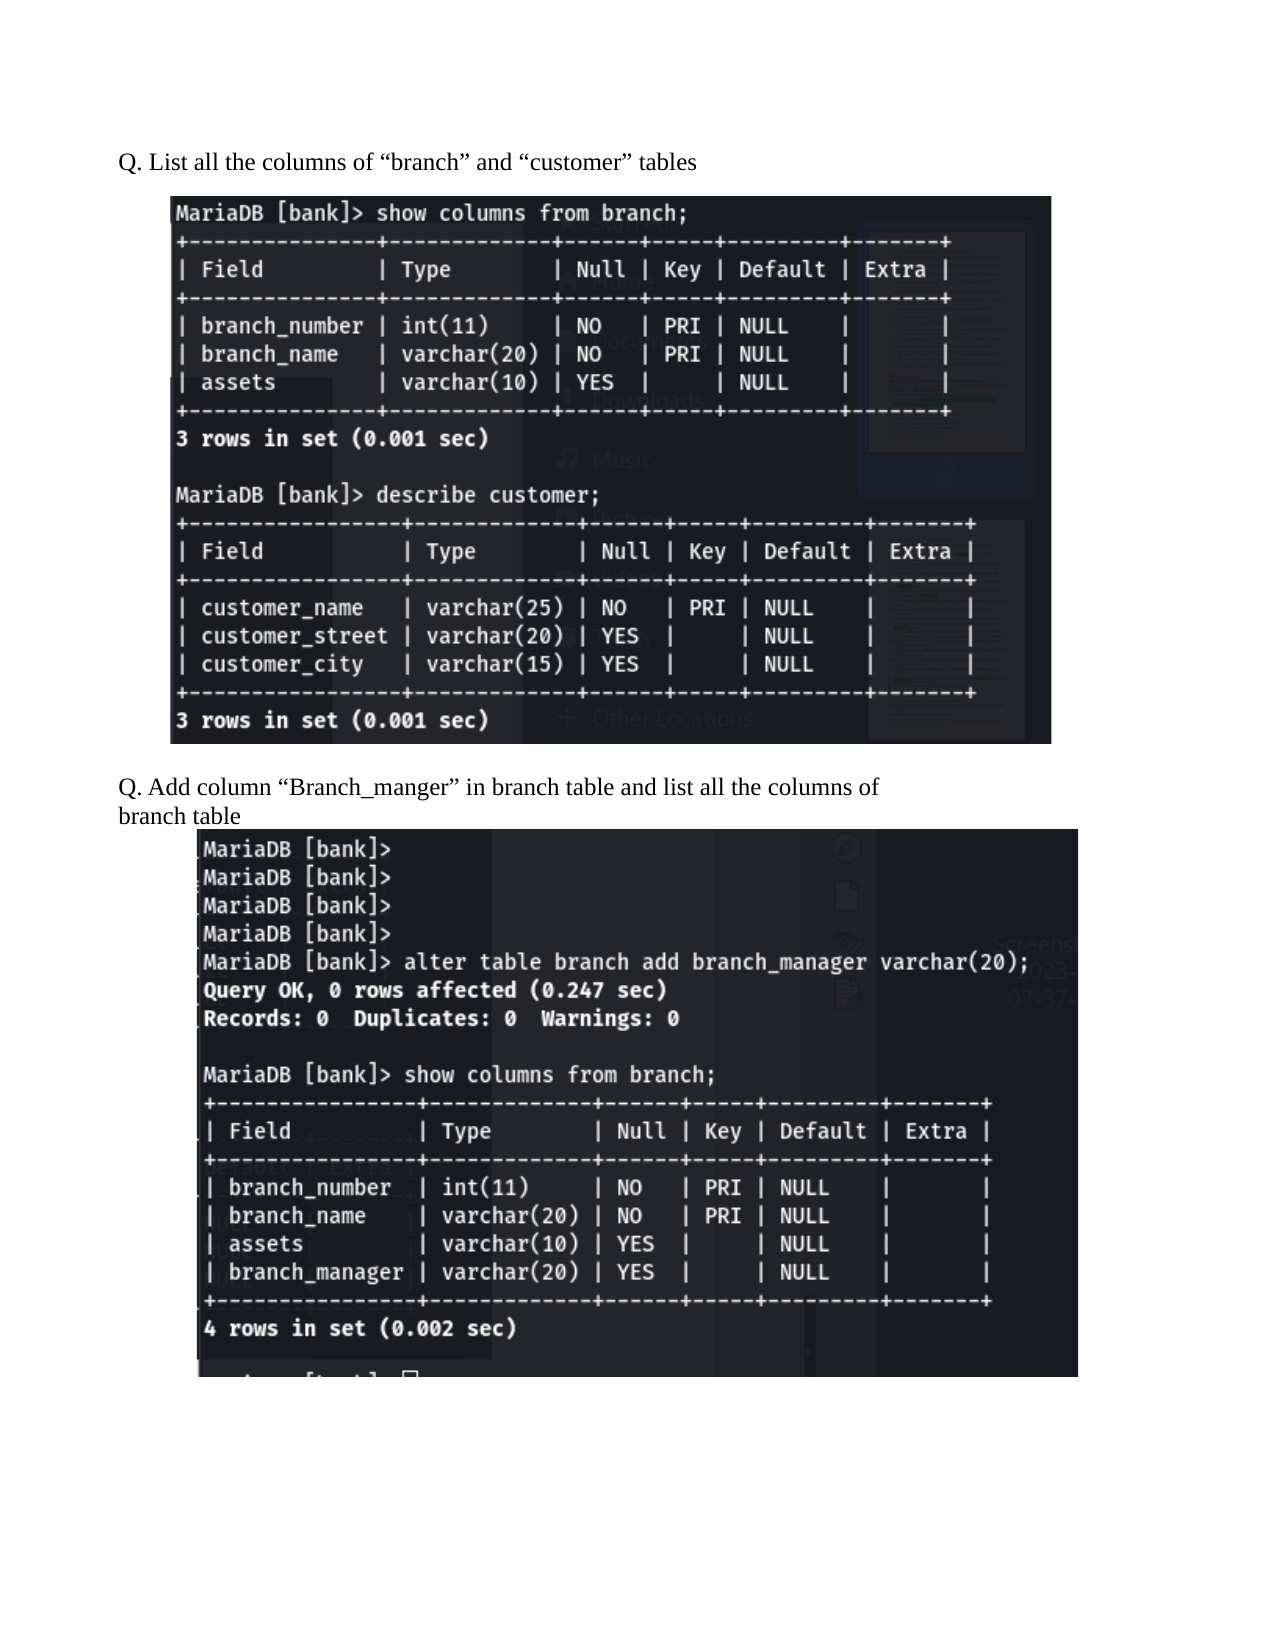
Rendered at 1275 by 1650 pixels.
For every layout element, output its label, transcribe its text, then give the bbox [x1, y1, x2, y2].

picture [170, 196, 1052, 744]
text Q. List all the columns of “branch” and “customer” tables [118, 147, 1157, 176]
text branch table [118, 801, 1157, 830]
picture [196, 829, 1079, 1377]
text Q. Add column “Branch_manger” in branch table and list all the columns of [118, 772, 1157, 801]
